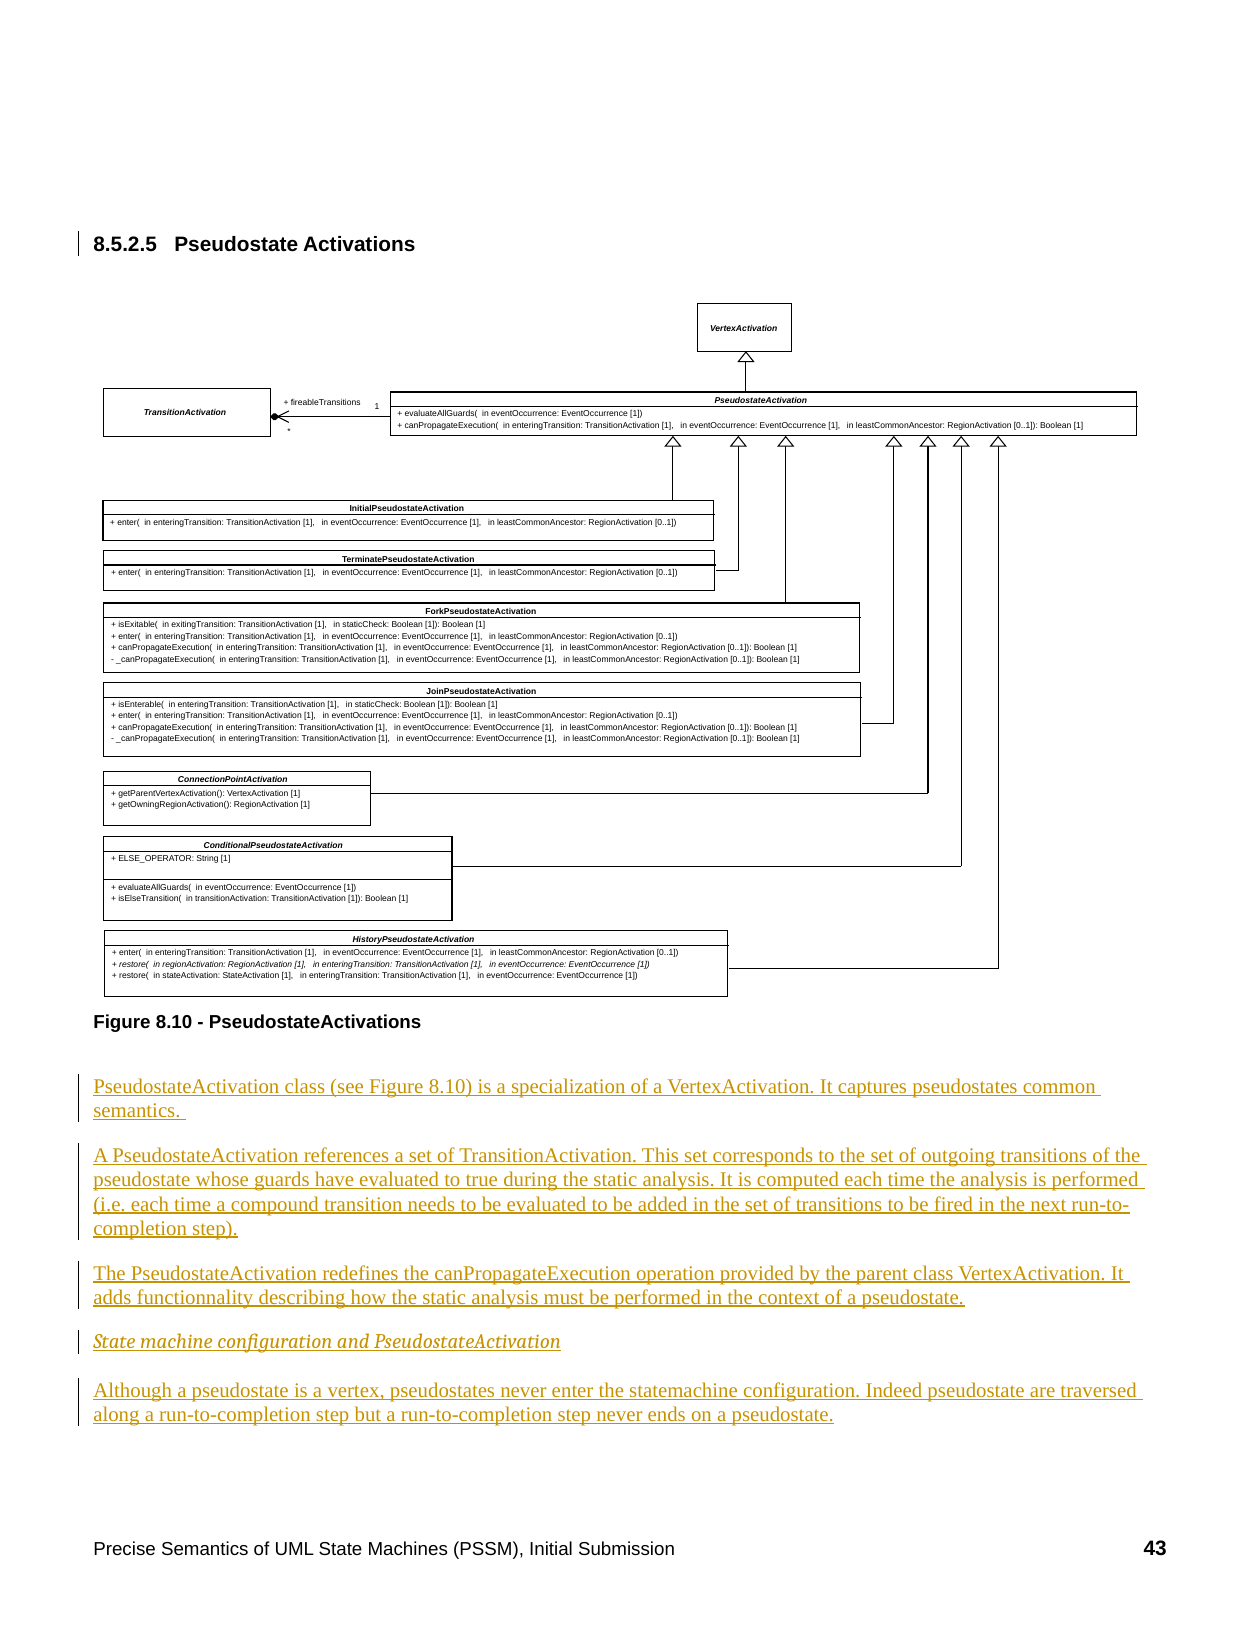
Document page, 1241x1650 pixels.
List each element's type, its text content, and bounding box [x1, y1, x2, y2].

text Although a pseudostate is a vertex, pseudostates never enter the statemachine configuration. Indeed pseudostate are traversed along a run-to-completion step but a run-to-completion step never ends on a pseudostate. [93, 1378, 1164, 1426]
subtitle Pseudostate Activations [93, 231, 1164, 256]
text PseudostateActivation class (see Figure 8.10) is a specialization of a VertexActivation. It captures pseudostates common semantics. [93, 1074, 1164, 1122]
text The PseudostateActivation redefines the canPropagateExecution operation provided by the parent class VertexActivation. It adds functionnality describing how the static analysis must be performed in the context of a pseudostate. [93, 1261, 1164, 1309]
subtitle State machine configuration and PseudostateActivation [93, 1330, 1164, 1354]
text Figure 8.10 - PseudostateActivations [93, 293, 1147, 1032]
text A PseudostateActivation references a set of TransitionActivation. This set corresponds to the set of outgoing transitions of the pseudostate whose guards have evaluated to true during the static analysis. It is computed each time the analysis is performed (i.e. each time a compound transition needs to be evaluated to be added in the set of transitions to be fired in the next run-to-completion step). [93, 1143, 1164, 1239]
